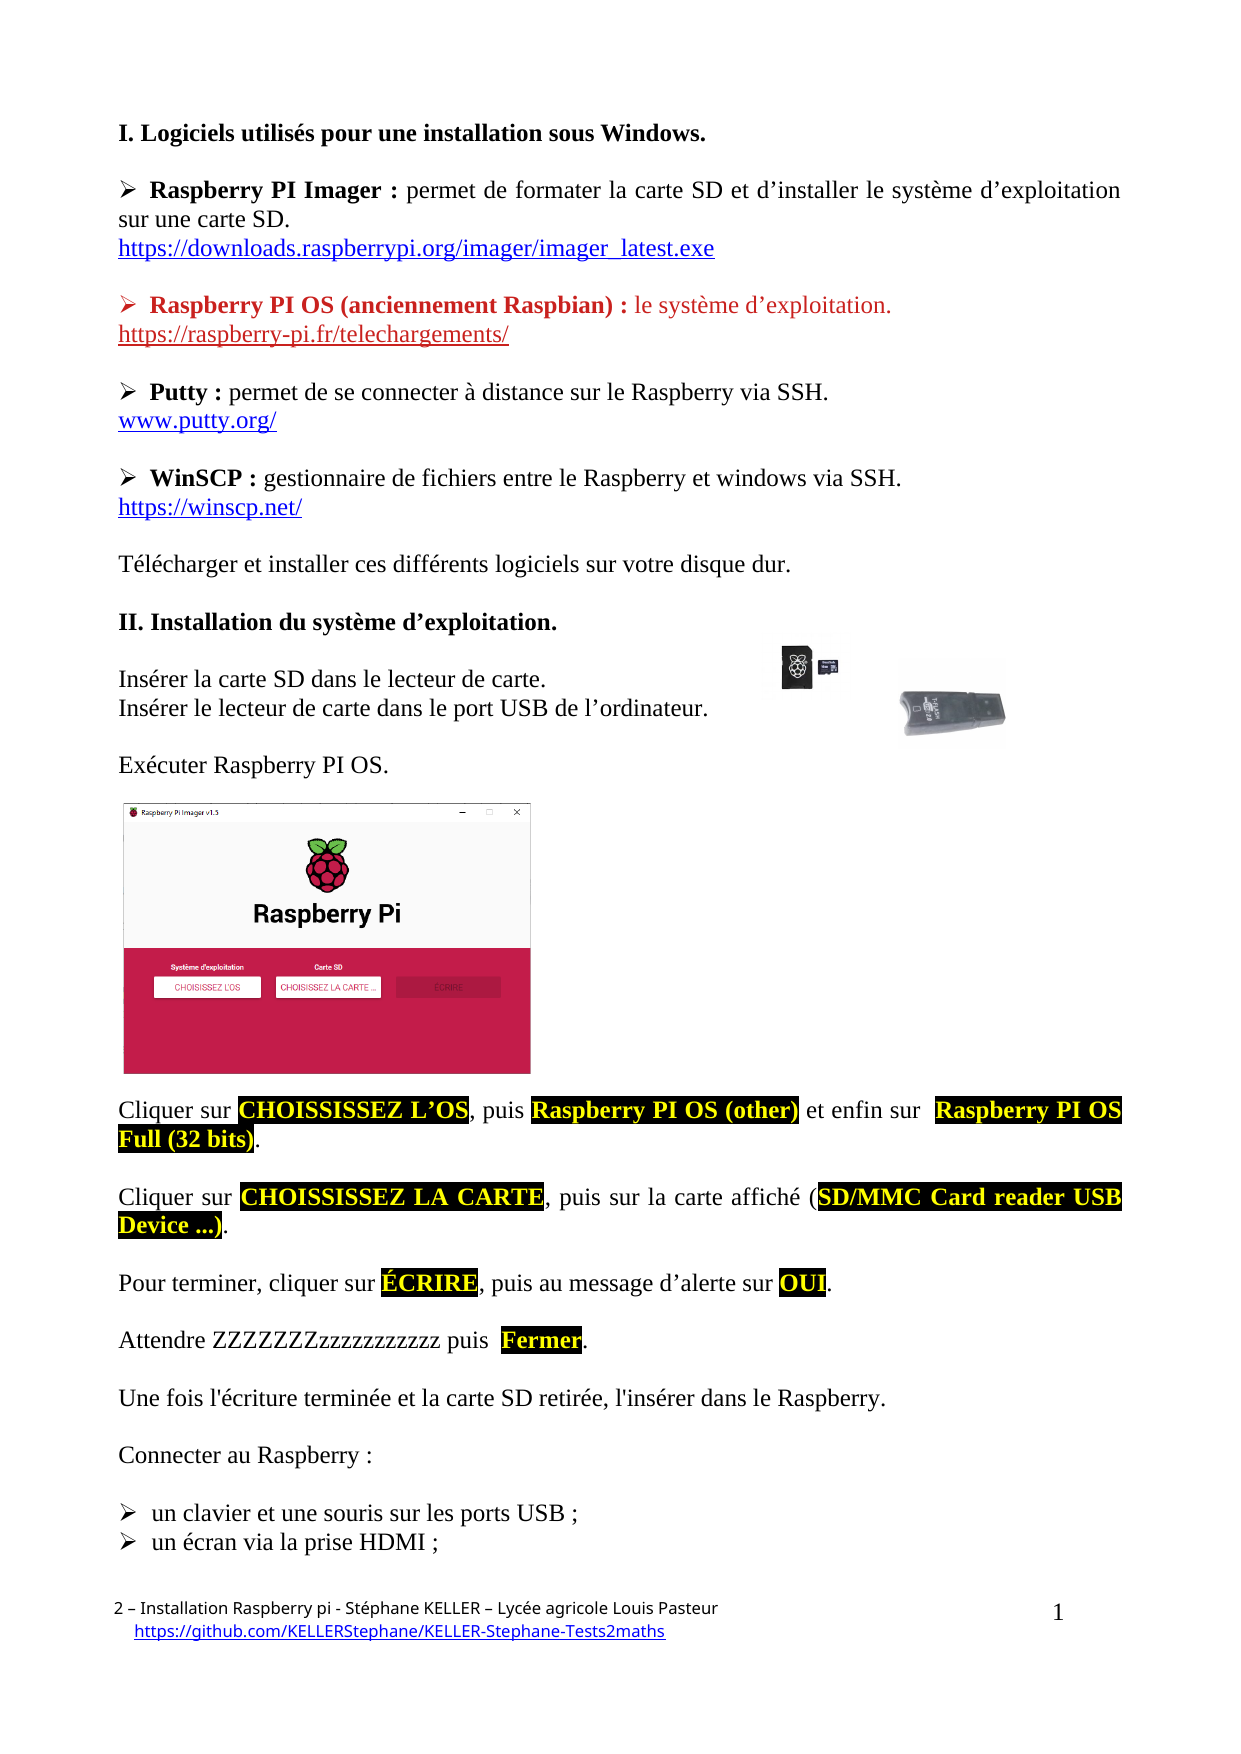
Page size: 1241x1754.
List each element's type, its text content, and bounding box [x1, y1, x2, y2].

subtitle II. Installation du système d’exploitation. [118, 607, 1122, 636]
list Putty : permet de se connecter à distance sur le Raspberry via SSH. [118, 377, 1122, 406]
text Connecter au Raspberry : [118, 1441, 1122, 1469]
list www.putty.org/ [118, 406, 1122, 434]
list un écran via la prise HDMI ; [118, 1527, 1122, 1556]
text Exécuter Raspberry PI OS. [118, 751, 1122, 779]
text Cliquer sur CHOISSISSEZ LA CARTE, puis sur la carte affiché (SD/MMC Card reader USB Device ...). [118, 1182, 1122, 1239]
text Cliquer sur CHOISSISSEZ L’OS, puis Raspberry PI OS (other) et enfin sur Raspberry PI OS Full (32 bits). [118, 1096, 238, 1124]
subtitle I. Logiciels utilisés pour une installation sous Windows. [118, 118, 1122, 147]
picture [123, 803, 531, 1074]
list https://raspberry-pi.fr/telechargements/ [118, 319, 1122, 348]
text Attendre ZZZZZZZzzzzzzzzzzz puis Fermer. [582, 1326, 1122, 1354]
text Une fois l'écriture terminée et la carte SD retirée, l'insérer dans le Raspberry. [118, 1383, 1122, 1412]
list WinSCP : gestionnaire de fichiers entre le Raspberry et windows via SSH. [118, 463, 1122, 492]
list un clavier et une souris sur les ports USB ; [118, 1498, 1122, 1527]
text Télécharger et installer ces différents logiciels sur votre disque dur. [118, 549, 1122, 578]
text [1007, 693, 1122, 722]
text Pour terminer, cliquer sur ÉCRIRE, puis au message d’alerte sur OUI. [118, 1268, 381, 1297]
text Insérer le lecteur de carte dans le port USB de l’ordinateur. [118, 693, 898, 722]
text Cliquer sur CHOISSISSEZ L’OS, puis Raspberry PI OS (other) et enfin sur Raspberry PI OS Full (32 bits). [254, 1096, 1122, 1153]
list https://winscp.net/ [118, 492, 1122, 521]
text [852, 664, 898, 693]
text Attendre ZZZZZZZzzzzzzzzzzz puis Fermer. [118, 1326, 501, 1354]
picture [898, 658, 1007, 749]
text Pour terminer, cliquer sur ÉCRIRE, puis au message d’alerte sur OUI. [478, 1268, 779, 1297]
text [1007, 664, 1122, 693]
text Insérer la carte SD dans le lecteur de carte. [118, 664, 761, 693]
picture [761, 632, 852, 700]
list Raspberry PI Imager : permet de formater la carte SD et d’installer le système d’exploitation sur une carte SD. [118, 176, 1122, 233]
list https://downloads.raspberrypi.org/imager/imager_latest.exe [118, 233, 1122, 262]
list Raspberry PI OS (anciennement Raspbian) : le système d’exploitation. [118, 291, 1122, 319]
text Pour terminer, cliquer sur ÉCRIRE, puis au message d’alerte sur OUI. [826, 1268, 1122, 1297]
